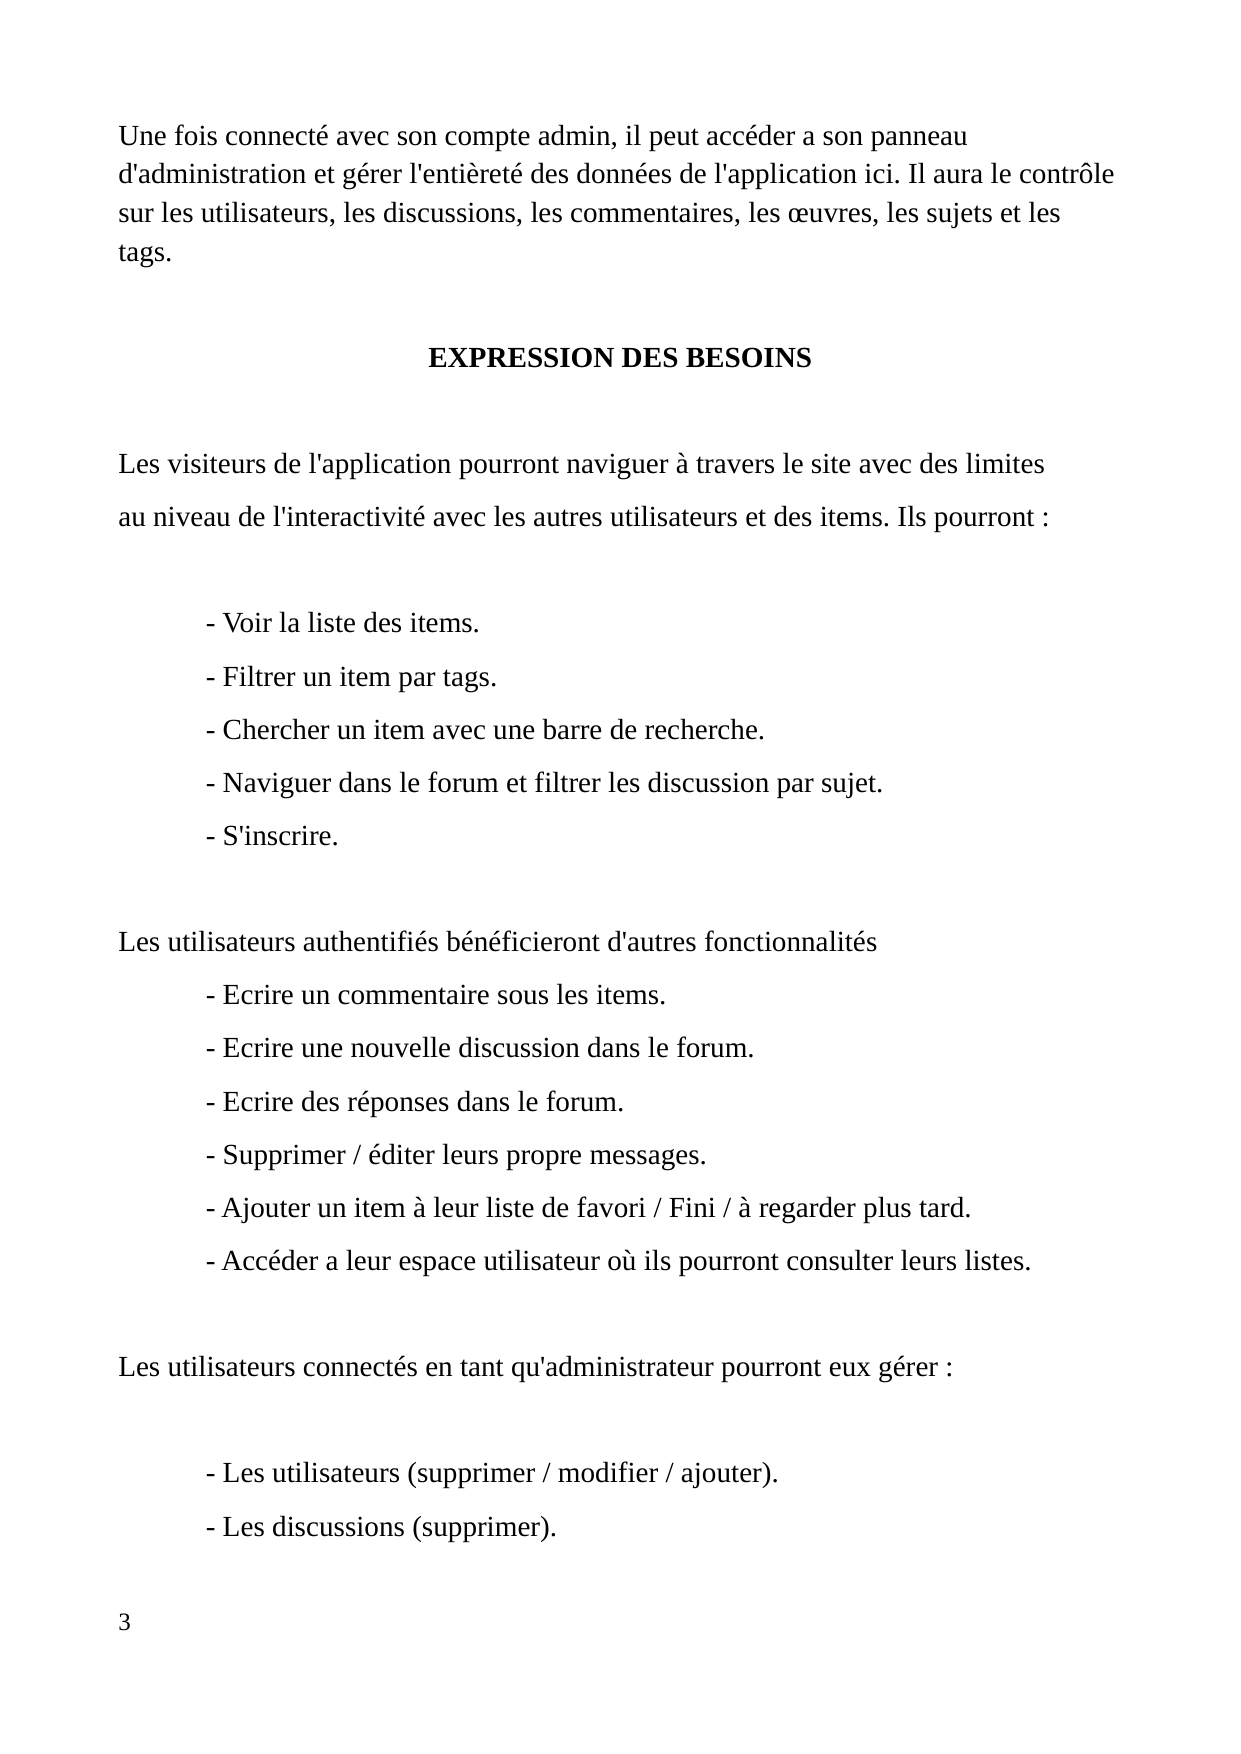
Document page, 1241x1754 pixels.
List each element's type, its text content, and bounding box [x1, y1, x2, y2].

text Les utilisateurs connectés en tant qu'administrateur pourront eux gérer : [118, 1349, 1122, 1383]
text - Filtrer un item par tags. [118, 659, 1122, 692]
text - Voir la liste des items. [118, 606, 1122, 639]
text - Ecrire des réponses dans le forum. [118, 1084, 1122, 1117]
text Les utilisateurs authentifiés bénéficieront d'autres fonctionnalités [118, 924, 1122, 958]
text - Les discussions (supprimer). [118, 1509, 1122, 1542]
text - Ecrire un commentaire sous les items. [118, 977, 1122, 1011]
text - Accéder a leur espace utilisateur où ils pourront consulter leurs listes. [118, 1243, 1122, 1277]
text au niveau de l'interactivité avec les autres utilisateurs et des items. Ils pourront : [118, 499, 1122, 533]
text - Supprimer / éditer leurs propre messages. [118, 1137, 1122, 1170]
text - Les utilisateurs (supprimer / modifier / ajouter). [118, 1456, 1122, 1489]
text Une fois connecté avec son compte admin, il peut accéder a son panneau d'administration et gérer l'entièreté des données de l'application ici. Il aura le contrôle sur les utilisateurs, les discussions, les commentaires, les œuvres, les sujets et les tags. [118, 118, 1122, 267]
text - Chercher un item avec une barre de recherche. [118, 712, 1122, 745]
text EXPRESSION DES BESOINS [118, 340, 1122, 373]
text - Ecrire une nouvelle discussion dans le forum. [118, 1031, 1122, 1064]
text - S'inscrire. [118, 818, 1122, 852]
text - Naviguer dans le forum et filtrer les discussion par sujet. [118, 765, 1122, 798]
text Les visiteurs de l'application pourront naviguer à travers le site avec des limites [118, 446, 1122, 480]
text - Ajouter un item à leur liste de favori / Fini / à regarder plus tard. [118, 1190, 1122, 1223]
